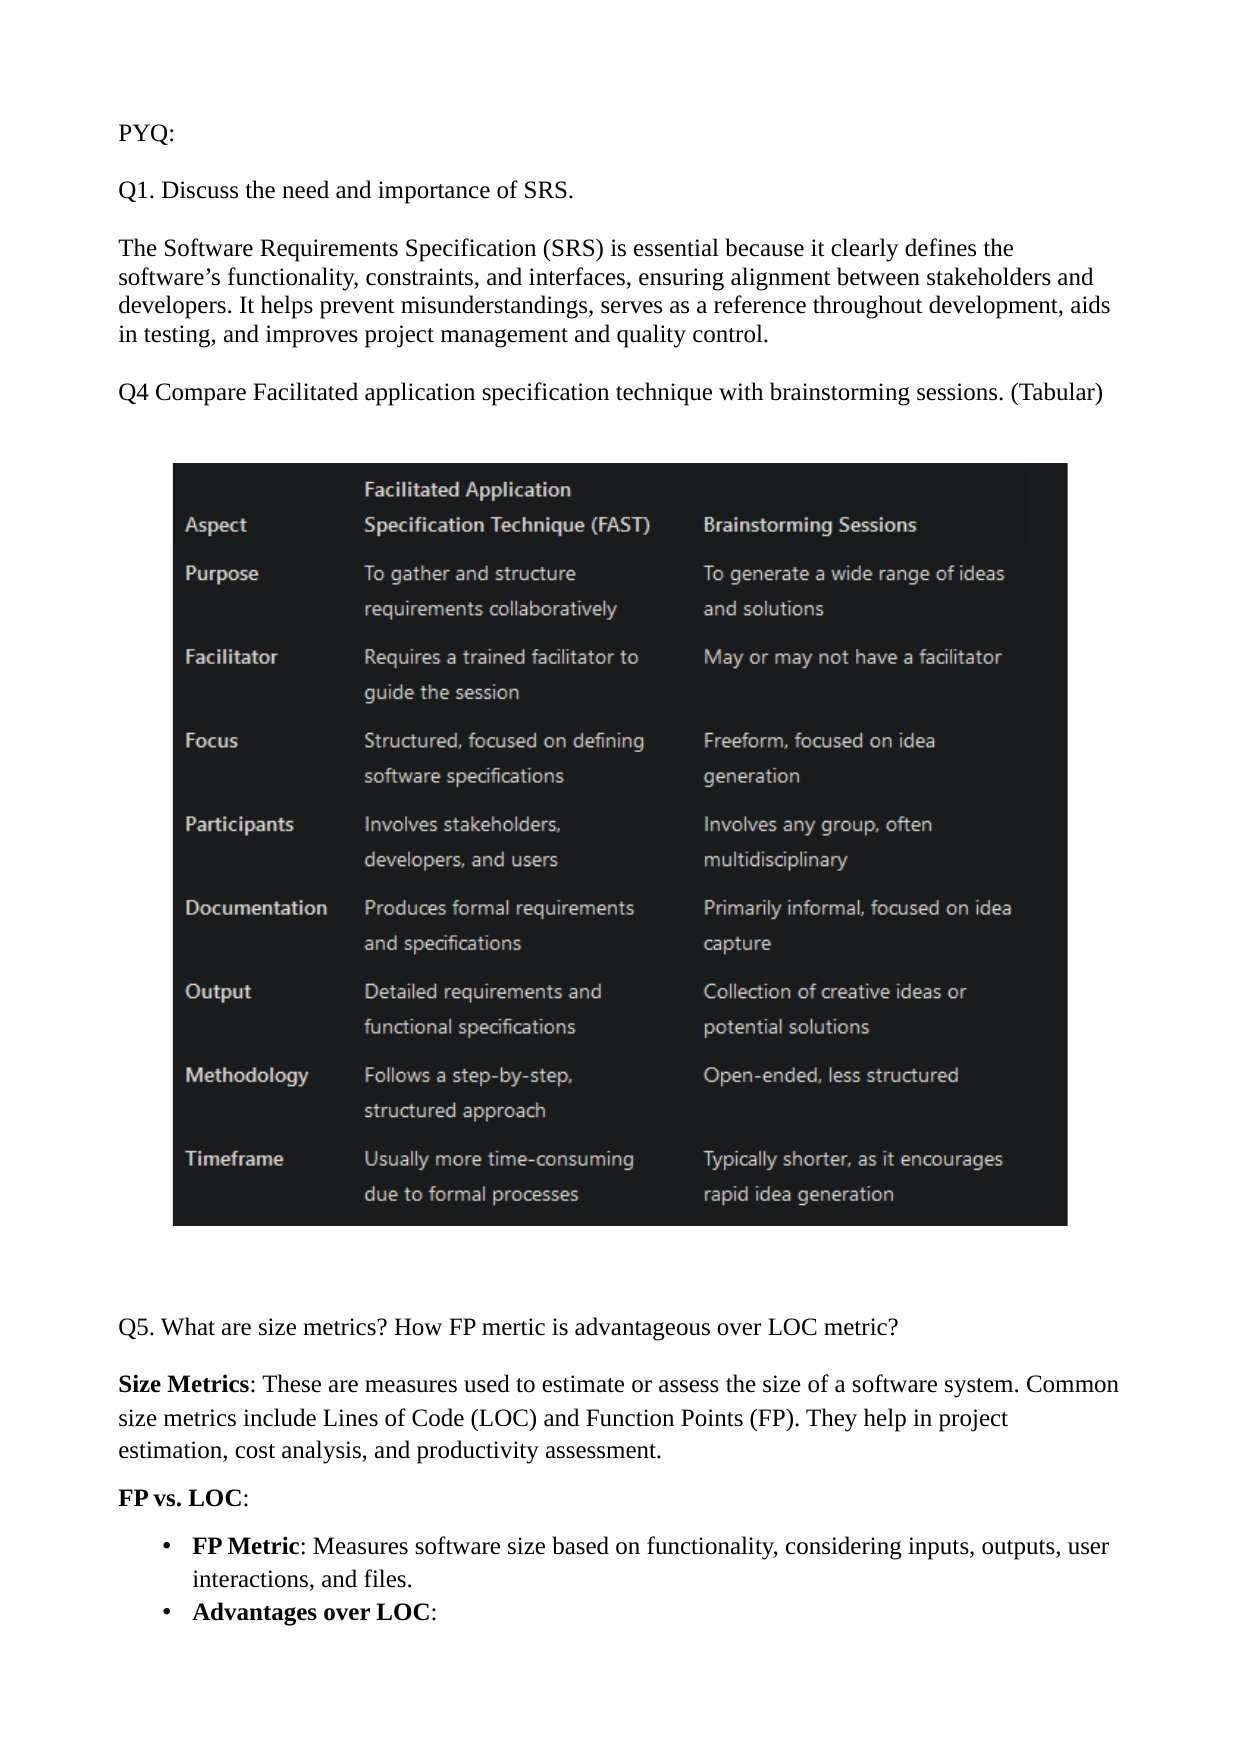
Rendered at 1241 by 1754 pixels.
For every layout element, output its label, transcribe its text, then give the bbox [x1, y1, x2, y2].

text The Software Requirements Specification (SRS) is essential because it clearly defines the software’s functionality, constraints, and interfaces, ensuring alignment between stakeholders and developers. It helps prevent misunderstandings, serves as a reference throughout development, aids in testing, and improves project management and quality control. [118, 233, 1122, 348]
text Q1. Discuss the need and importance of SRS. [118, 176, 1122, 204]
text FP vs. LOC: [118, 1483, 1122, 1512]
text Size Metrics: These are measures used to estimate or assess the size of a software system. Common size metrics include Lines of Code (LOC) and Function Points (FP). They help in project estimation, cost analysis, and productivity assessment. [118, 1369, 1122, 1464]
text PYQ: [118, 118, 1122, 147]
text Q4 Compare Facilitated application specification technique with brainstorming sessions. (Tabular) [118, 377, 1122, 406]
list Advantages over LOC: [162, 1597, 1122, 1626]
text Q5. What are size metrics? How FP mertic is advantageous over LOC metric? [118, 1312, 1122, 1341]
list FP Metric: Measures software size based on functionality, considering inputs, outputs, user interactions, and files. [162, 1531, 1122, 1593]
picture [172, 463, 1068, 1226]
